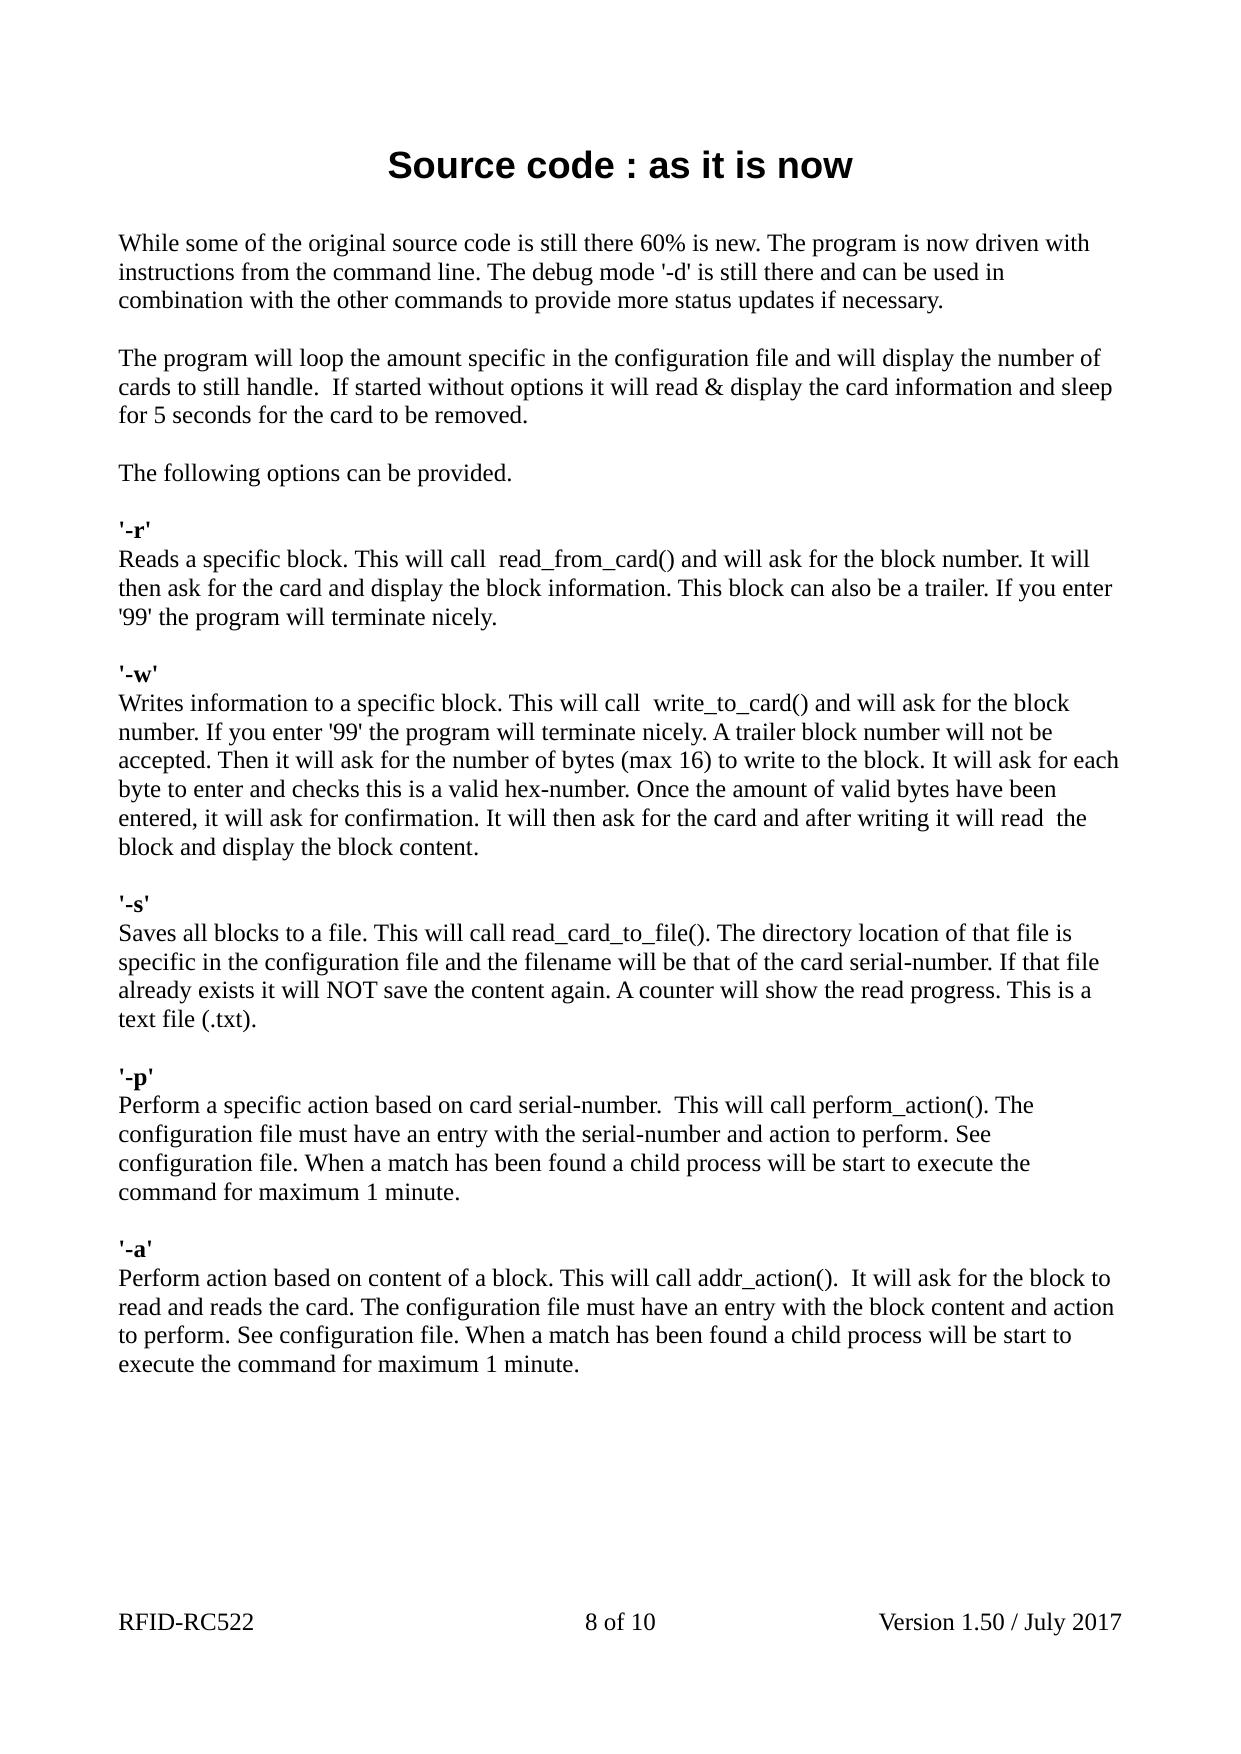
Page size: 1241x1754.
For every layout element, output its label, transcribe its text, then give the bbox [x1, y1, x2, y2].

text Perform action based on content of a block. This will call addr_action(). It will ask for the block to read and reads the card. The configuration file must have an entry with the block content and action to perform. See configuration file. When a match has been found a child process will be start to execute the command for maximum 1 minute. [118, 1263, 1122, 1378]
text Saves all blocks to a file. This will call read_card_to_file(). The directory location of that file is specific in the configuration file and the filename will be that of the card serial-number. If that file already exists it will NOT save the content again. A counter will show the read progress. This is a text file (.txt). [118, 918, 1122, 1033]
text '-s' [118, 889, 1122, 918]
text '-r' [118, 516, 1122, 544]
text Writes information to a specific block. This will call write_to_card() and will ask for the block number. If you enter '99' the program will terminate nicely. A trailer block number will not be accepted. Then it will ask for the number of bytes (max 16) to write to the block. It will ask for each byte to enter and checks this is a valid hex-number. Once the amount of valid bytes have been entered, it will ask for confirmation. It will then ask for the card and after writing it will read the block and display the block content. [118, 688, 1122, 861]
text While some of the original source code is still there 60% is new. The program is now driven with instructions from the command line. The debug mode '-d' is still there and can be used in combination with the other commands to provide more status updates if necessary. [118, 228, 1122, 314]
text The following options can be provided. [118, 458, 1122, 487]
text '-a' [118, 1234, 1122, 1263]
text '-p' [118, 1062, 1122, 1091]
text Perform a specific action based on card serial-number. This will call perform_action(). The configuration file must have an entry with the serial-number and action to perform. See configuration file. When a match has been found a child process will be start to execute the command for maximum 1 minute. [118, 1091, 1122, 1206]
text '-w' [118, 659, 1122, 688]
text Reads a specific block. This will call read_from_card() and will ask for the block number. It will then ask for the card and display the block information. This block can also be a trailer. If you enter '99' the program will terminate nicely. [118, 544, 1122, 631]
subtitle Source code : as it is now [118, 143, 1122, 187]
text The program will loop the amount specific in the configuration file and will display the number of cards to still handle. If started without options it will read & display the card information and sleep for 5 seconds for the card to be removed. [118, 343, 1122, 429]
